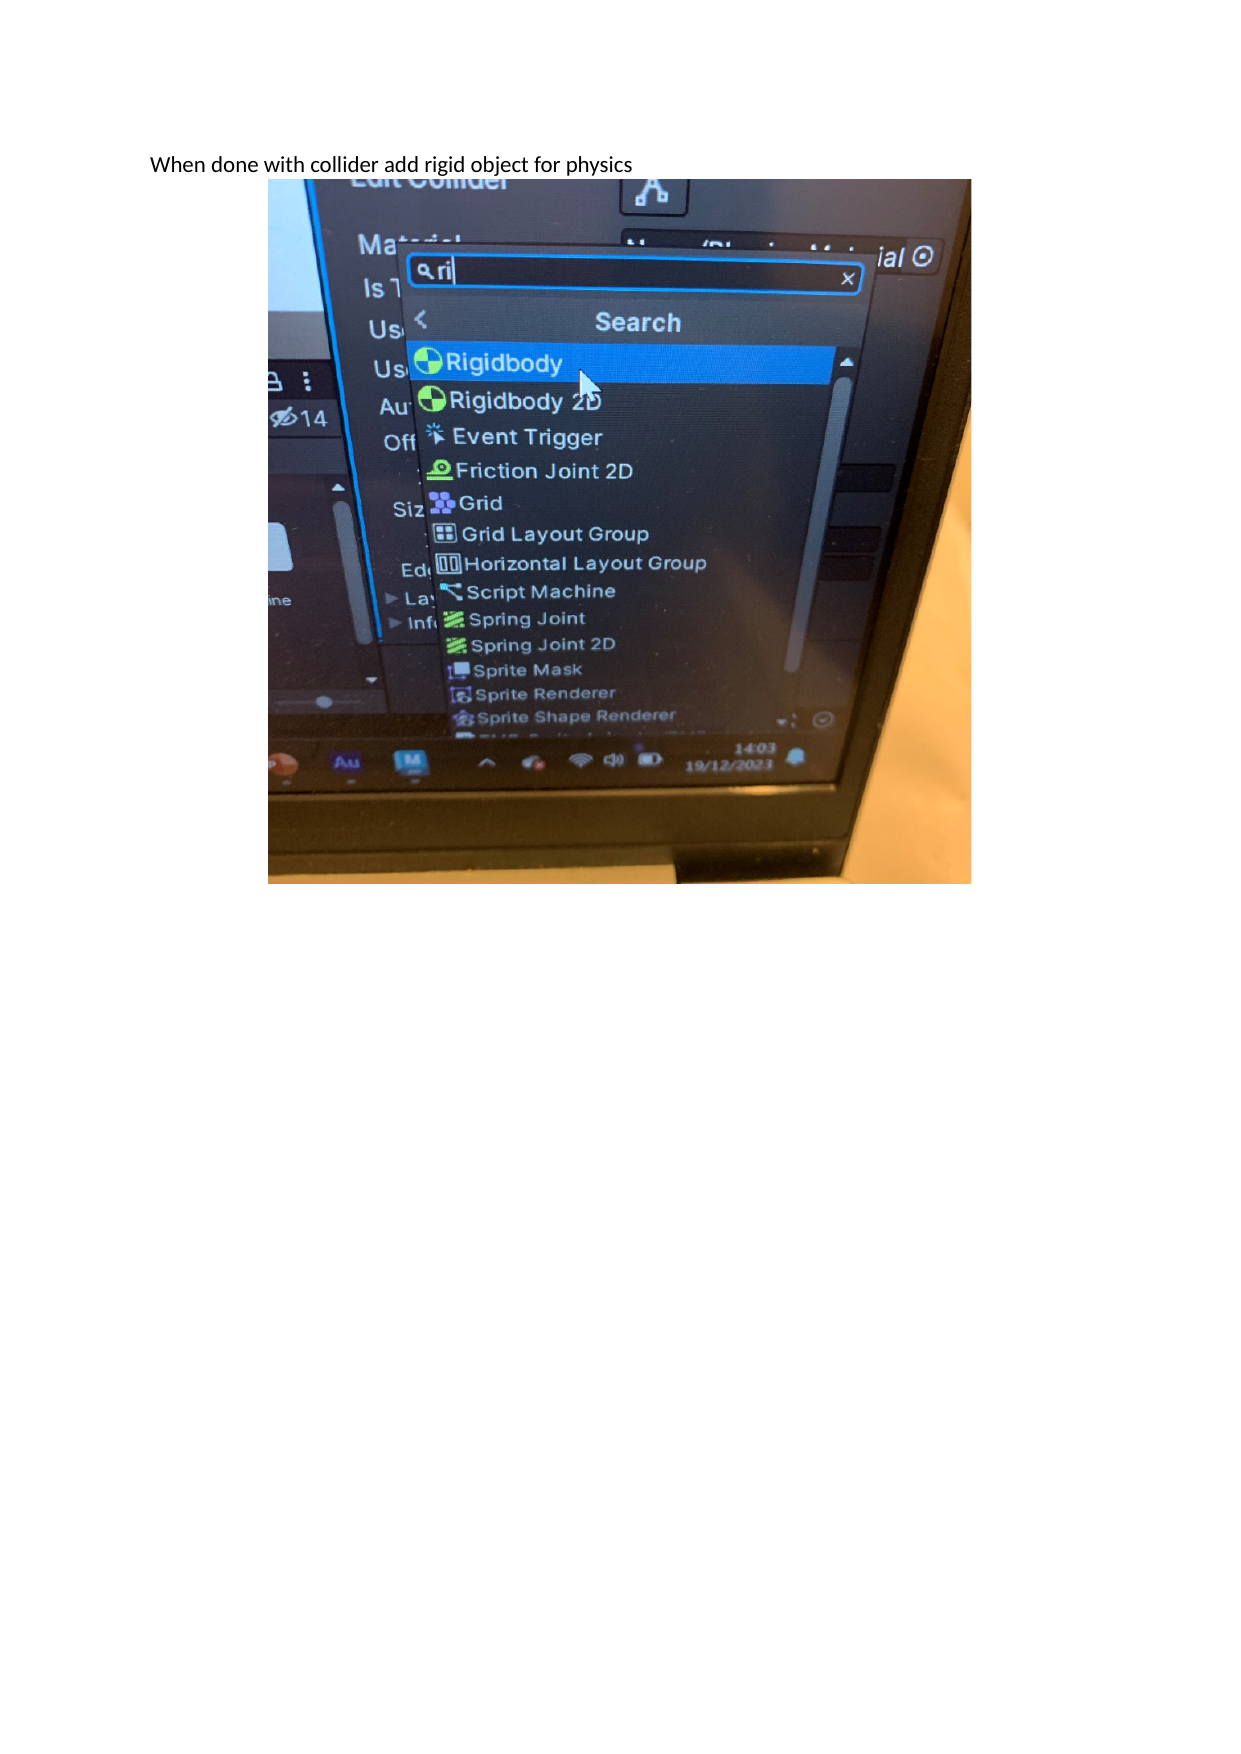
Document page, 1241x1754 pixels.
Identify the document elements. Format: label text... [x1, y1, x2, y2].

text When done with collider add rigid object for physics [150, 150, 1090, 884]
